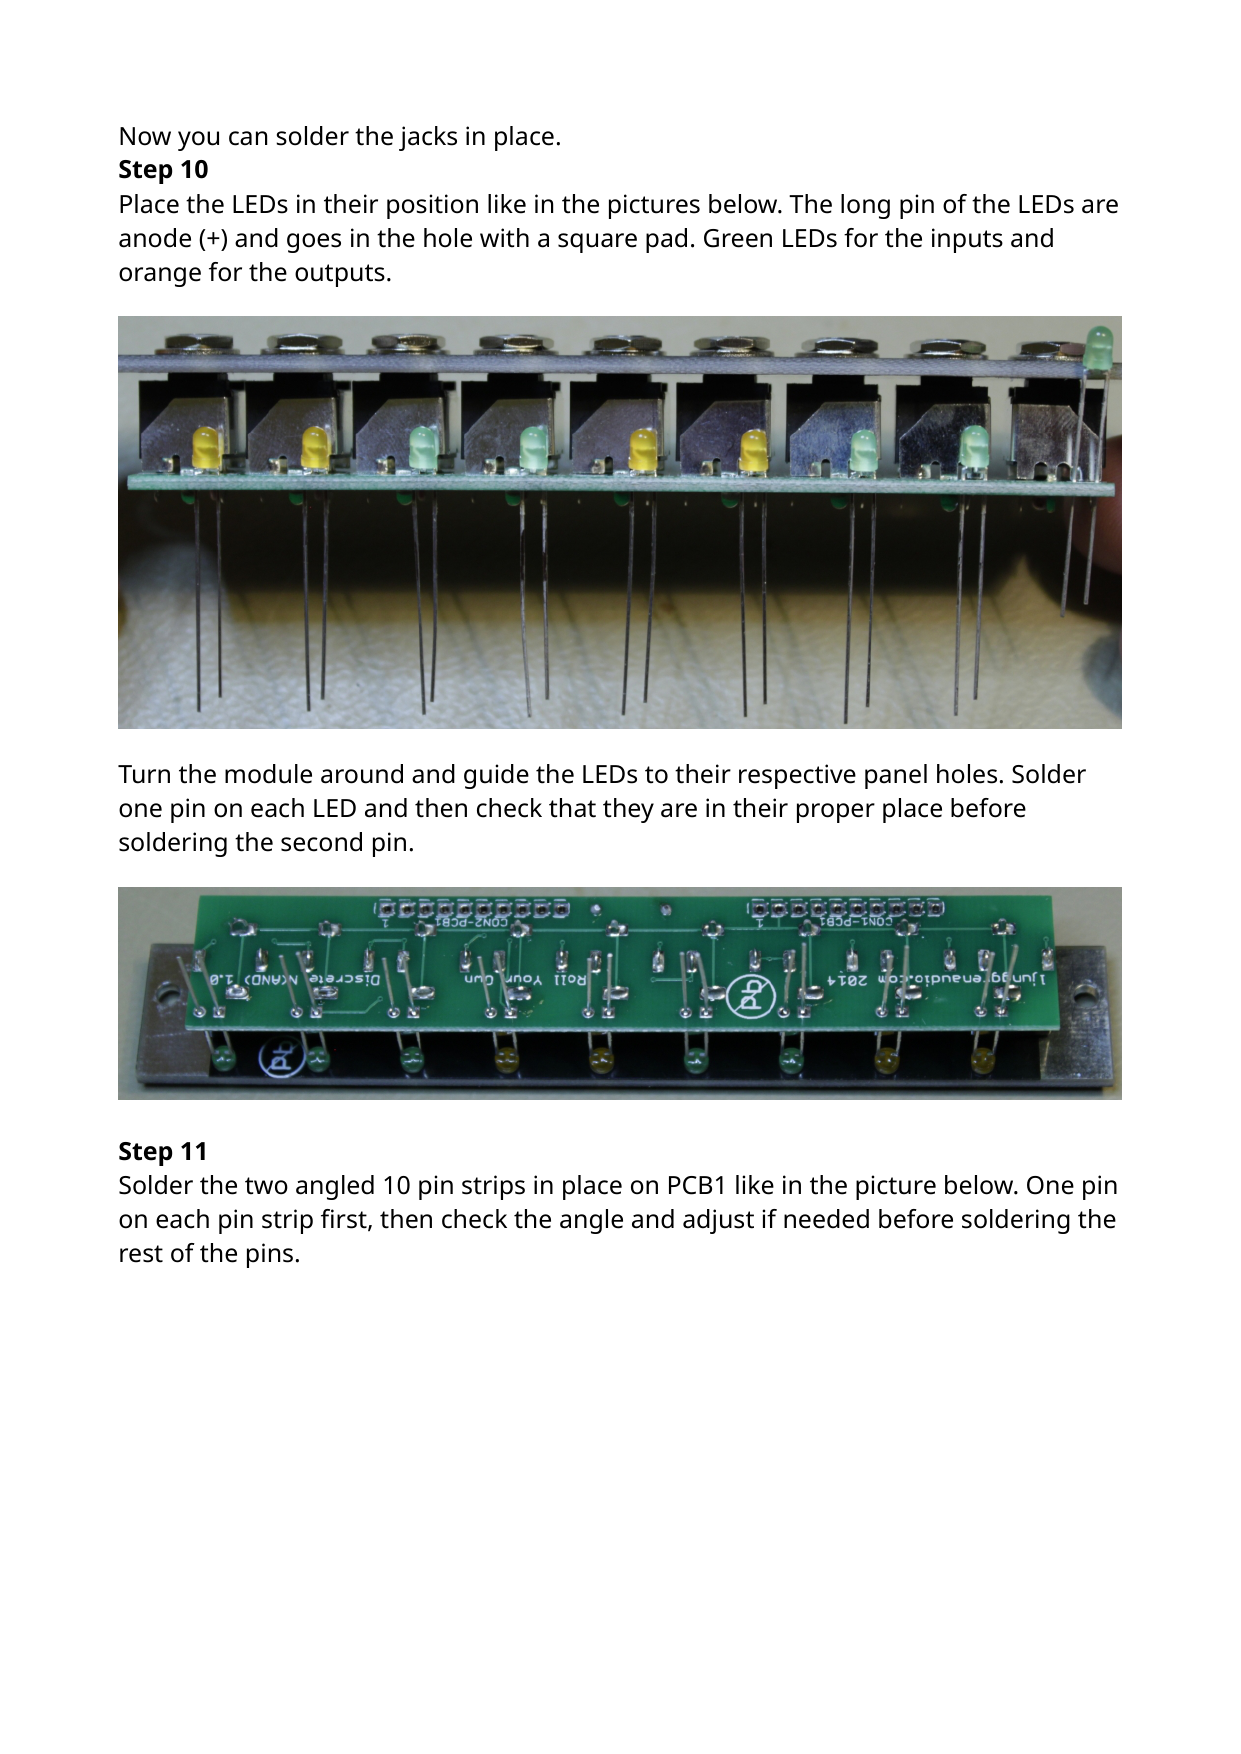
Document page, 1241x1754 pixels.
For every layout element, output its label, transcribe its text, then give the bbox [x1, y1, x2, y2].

text Place the LEDs in their position like in the pictures below. The long pin of the LEDs are anode (+) and goes in the hole with a square pad. Green LEDs for the inputs and orange for the outputs. [118, 186, 1122, 288]
text Solder the two angled 10 pin strips in place on PCB1 like in the picture below. One pin on each pin strip first, then check the angle and adjust if needed before soldering the rest of the pins. [118, 1167, 1122, 1269]
picture [118, 887, 1122, 1100]
text Turn the module around and guide the LEDs to their respective panel holes. Solder one pin on each LED and then check that they are in their proper place before soldering the second pin. [118, 757, 1122, 859]
text Now you can solder the jacks in place. [118, 118, 1122, 152]
picture [118, 316, 1122, 729]
text Step 11 [118, 1133, 1122, 1167]
text Step 10 [118, 152, 1122, 186]
